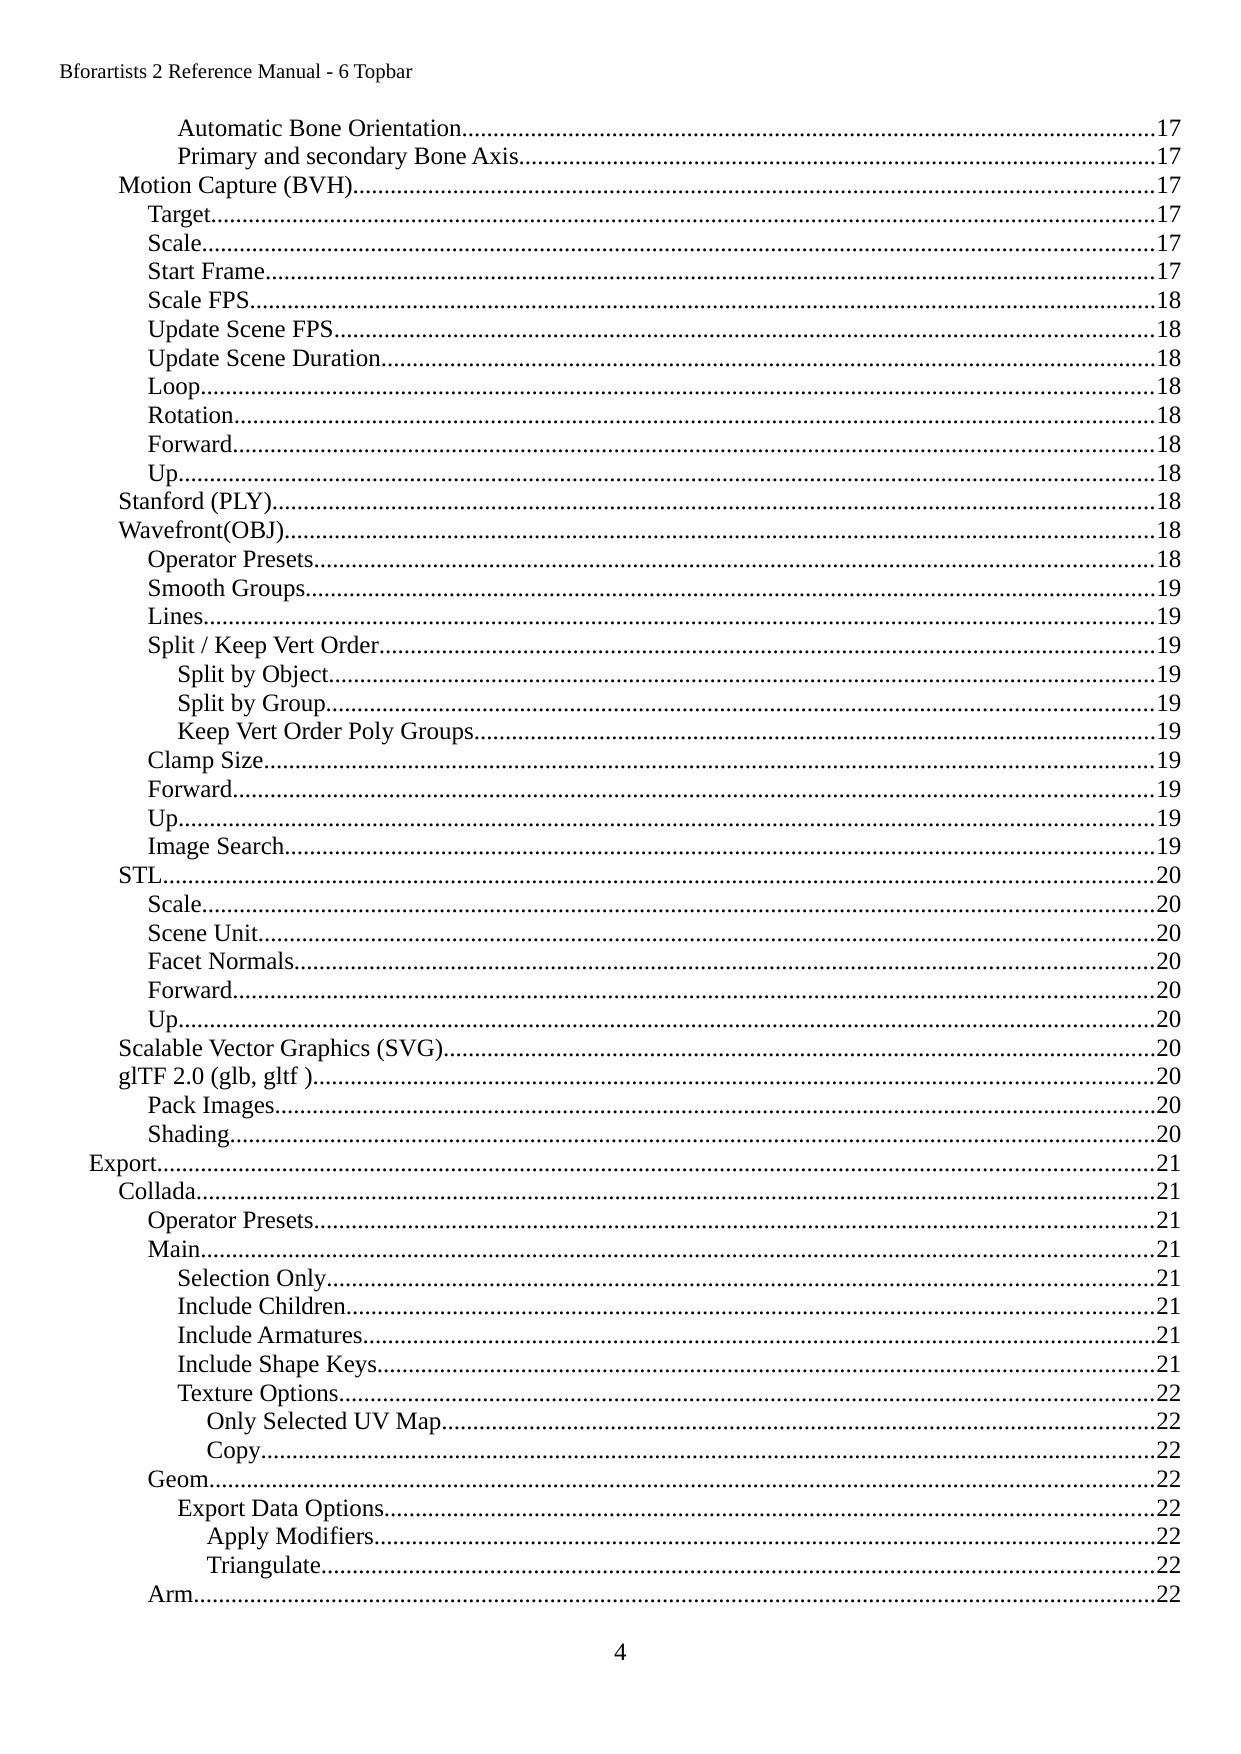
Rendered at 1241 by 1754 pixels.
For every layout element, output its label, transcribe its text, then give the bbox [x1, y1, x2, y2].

text STL 20 [118, 860, 1181, 889]
text Loop 18 [147, 371, 1181, 400]
text Keep Vert Order Poly Groups 19 [177, 716, 1181, 745]
text Rotation 18 [147, 400, 1181, 429]
text Triangulate 22 [206, 1550, 1181, 1579]
text Lines 19 [147, 601, 1181, 630]
text Main 21 [147, 1234, 1181, 1263]
text Target 17 [147, 199, 1181, 228]
text Split by Object 19 [177, 659, 1181, 688]
text Collada 21 [118, 1176, 1181, 1205]
text Include Armatures 21 [177, 1320, 1181, 1349]
text Shading 20 [147, 1119, 1181, 1148]
text glTF 2.0 (glb, gltf ) 20 [118, 1061, 1181, 1090]
text Split / Keep Vert Order 19 [147, 630, 1181, 659]
text Update Scene Duration 18 [147, 343, 1181, 371]
text Only Selected UV Map 22 [206, 1406, 1181, 1435]
text Up 19 [147, 803, 1181, 831]
text Scale 20 [147, 889, 1181, 918]
text Facet Normals 20 [147, 946, 1181, 975]
text Primary and secondary Bone Axis 17 [177, 141, 1181, 170]
text Texture Options 22 [177, 1378, 1181, 1406]
text Up 20 [147, 1004, 1181, 1033]
text Pack Images 20 [147, 1090, 1181, 1119]
text Forward 20 [147, 975, 1181, 1004]
text Wavefront(OBJ) 18 [118, 515, 1181, 544]
text Scene Unit 20 [147, 918, 1181, 946]
text Forward 18 [147, 429, 1181, 458]
text Scale FPS 18 [147, 285, 1181, 314]
text Operator Presets 21 [147, 1205, 1181, 1234]
text Up 18 [147, 458, 1181, 486]
text Scalable Vector Graphics (SVG) 20 [118, 1033, 1181, 1061]
text Clamp Size 19 [147, 745, 1181, 774]
text Forward 19 [147, 774, 1181, 803]
text Update Scene FPS 18 [147, 314, 1181, 343]
text Smooth Groups 19 [147, 573, 1181, 601]
text Image Search 19 [147, 831, 1181, 860]
text Selection Only 21 [177, 1263, 1181, 1291]
text Copy 22 [206, 1435, 1181, 1464]
text Split by Group 19 [177, 688, 1181, 716]
text Apply Modifiers 22 [206, 1521, 1181, 1550]
text Start Frame 17 [147, 256, 1181, 285]
text Arm 22 [147, 1579, 1181, 1608]
text Export 21 [88, 1148, 1181, 1176]
text Operator Presets 18 [147, 544, 1181, 573]
text Automatic Bone Orientation 17 [177, 113, 1181, 141]
text Geom 22 [147, 1464, 1181, 1493]
text Include Shape Keys 21 [177, 1349, 1181, 1378]
text Scale 17 [147, 228, 1181, 256]
text Motion Capture (BVH) 17 [118, 170, 1181, 199]
text Export Data Options 22 [177, 1493, 1181, 1521]
text Stanford (PLY) 18 [118, 486, 1181, 515]
text Include Children 21 [177, 1291, 1181, 1320]
